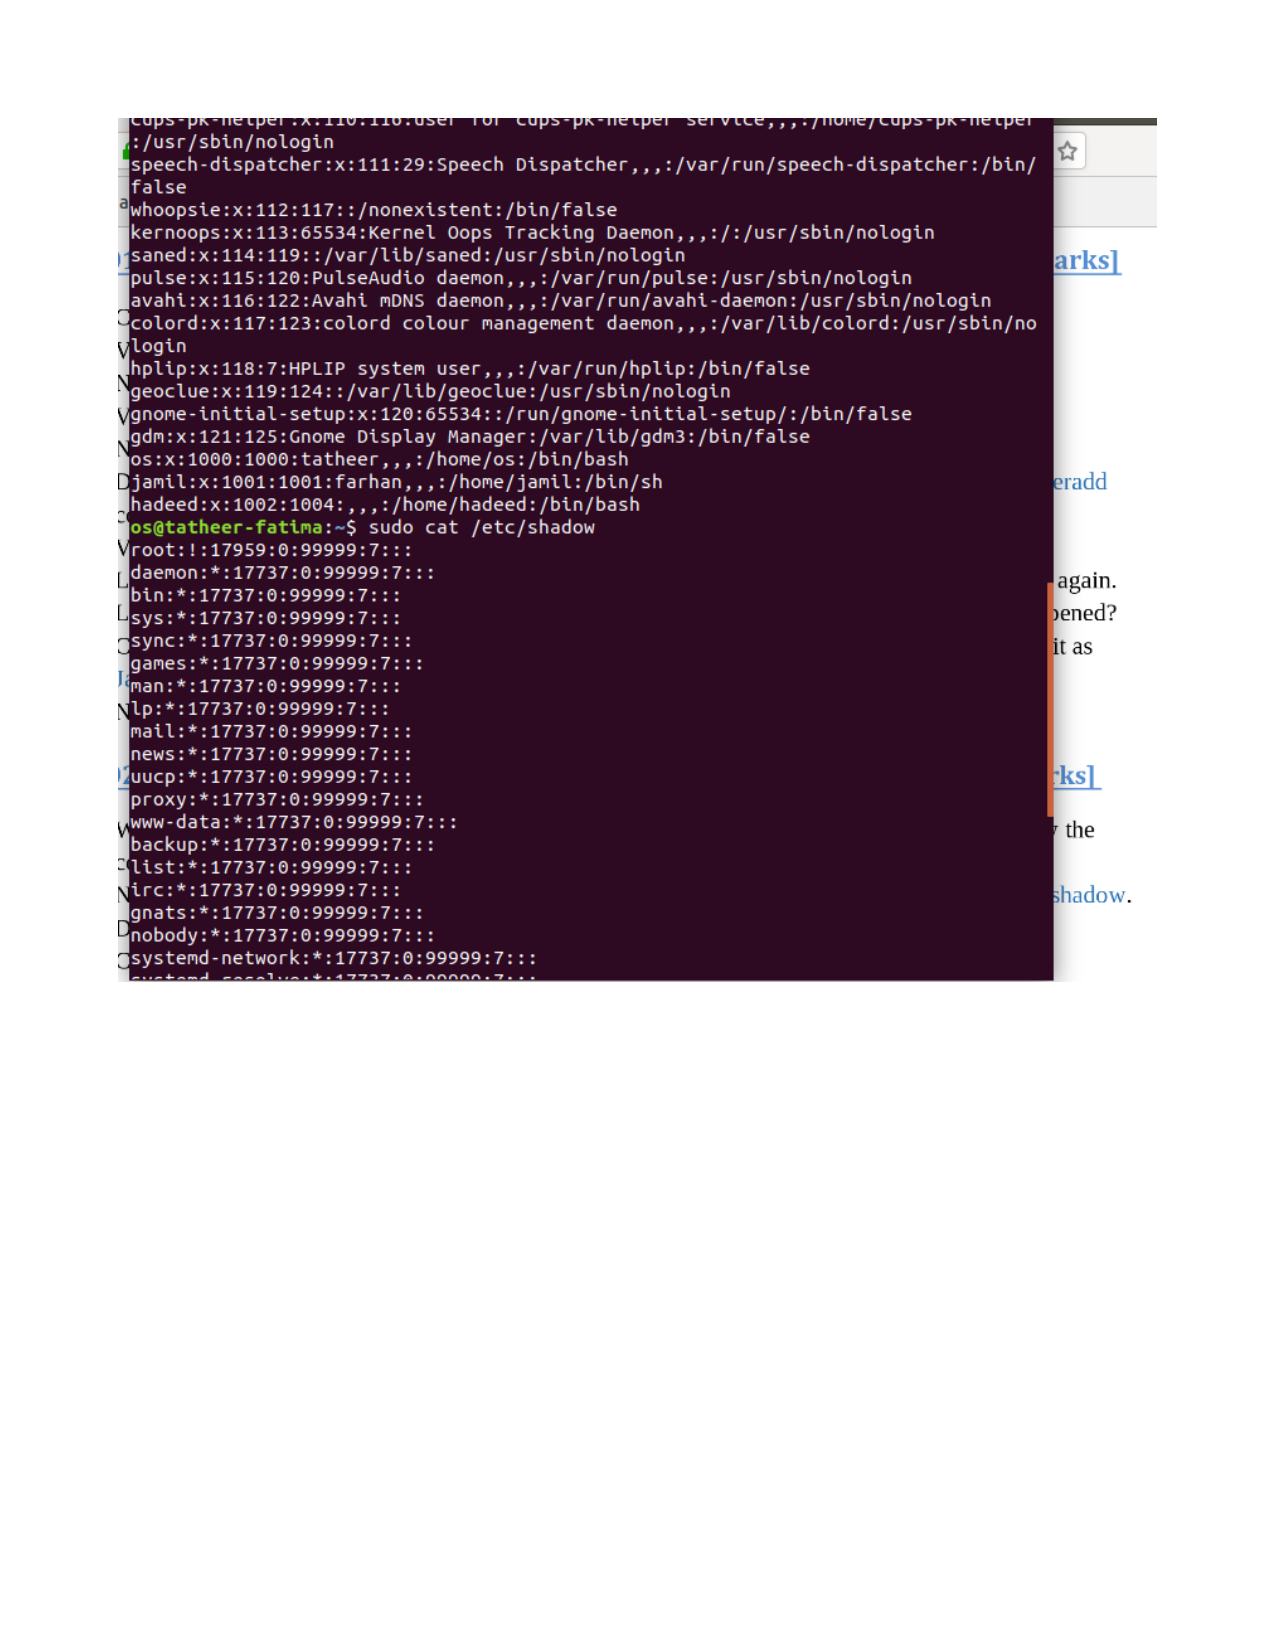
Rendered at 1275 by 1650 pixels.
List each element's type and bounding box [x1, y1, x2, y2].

picture [118, 118, 1157, 982]
